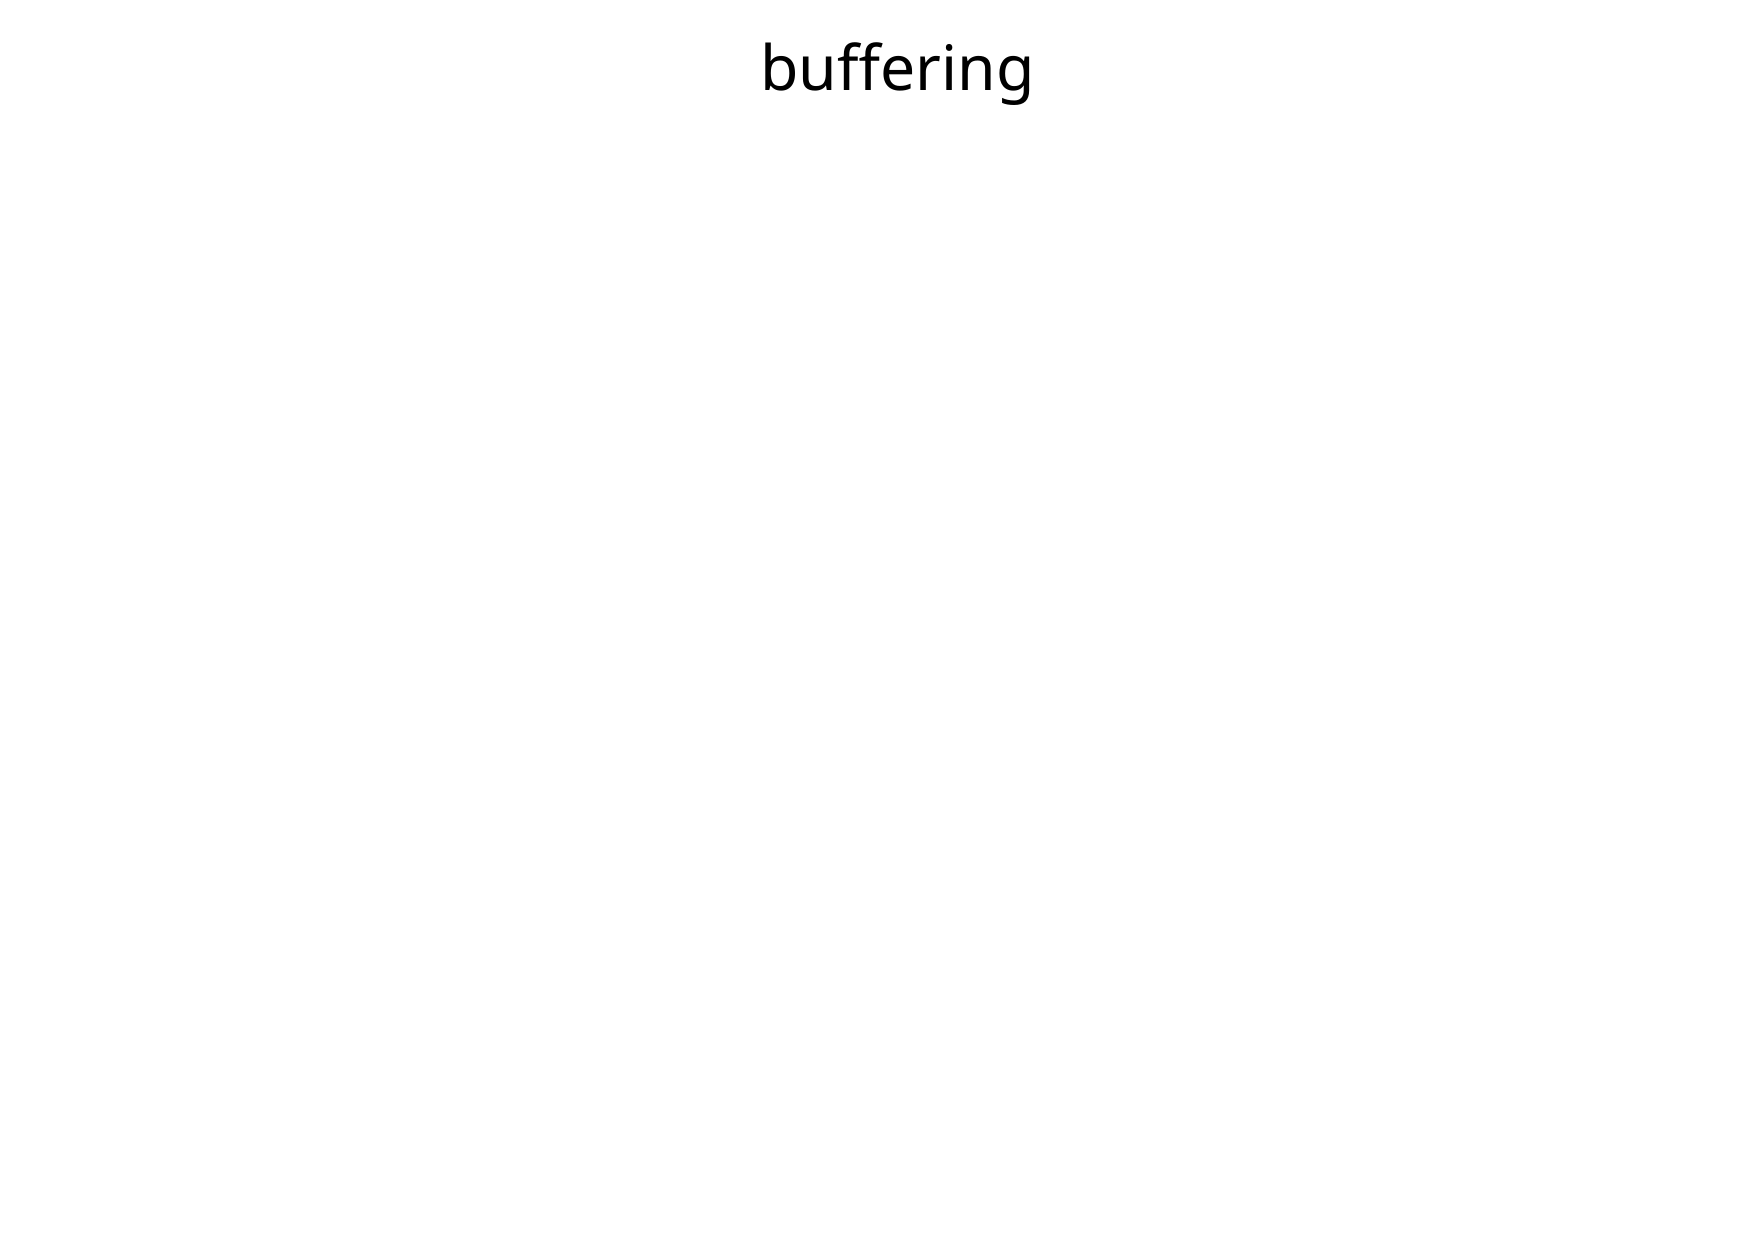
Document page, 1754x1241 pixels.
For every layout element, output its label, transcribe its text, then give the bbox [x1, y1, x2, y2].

text buffering [96, 23, 1699, 109]
